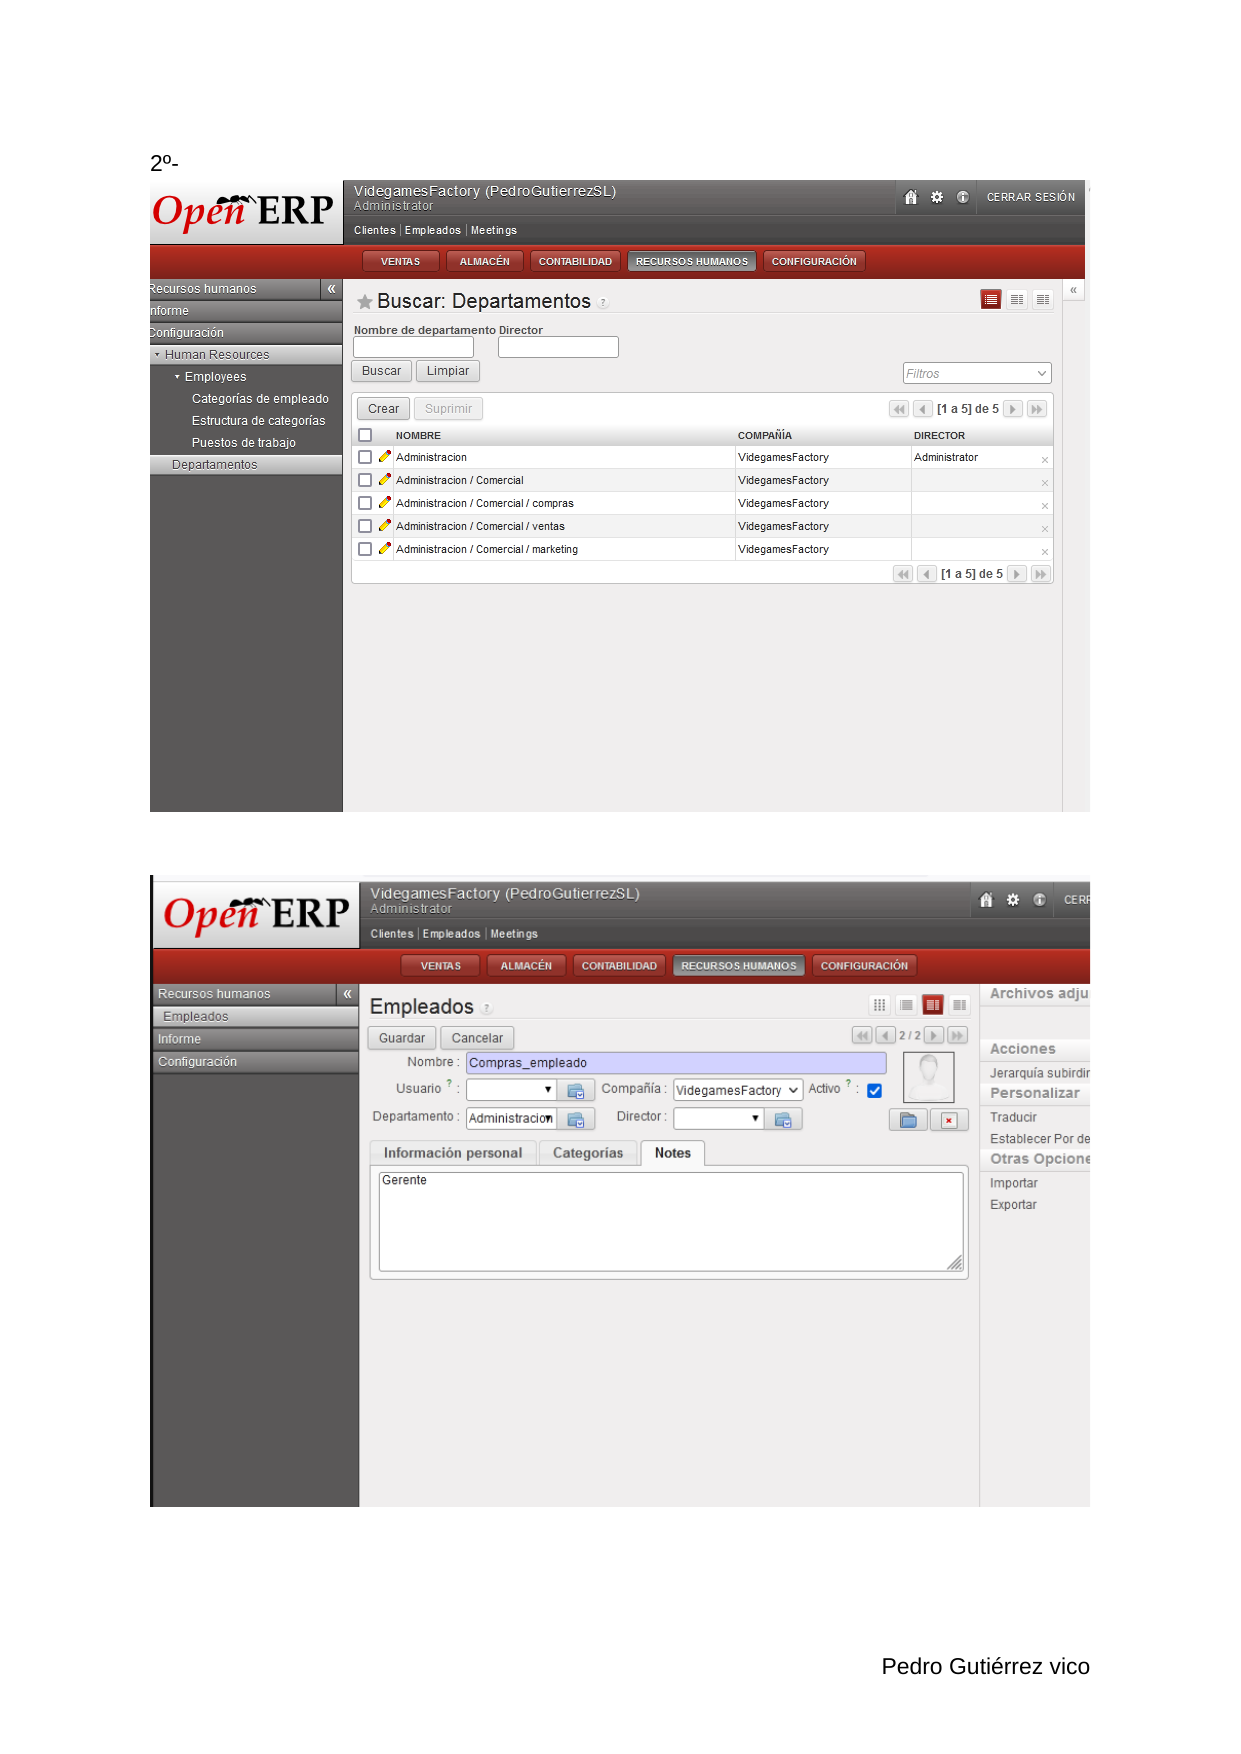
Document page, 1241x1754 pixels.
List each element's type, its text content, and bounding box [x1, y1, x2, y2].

picture [150, 875, 1091, 1507]
text 2º- [150, 150, 1090, 176]
picture [150, 180, 1091, 812]
